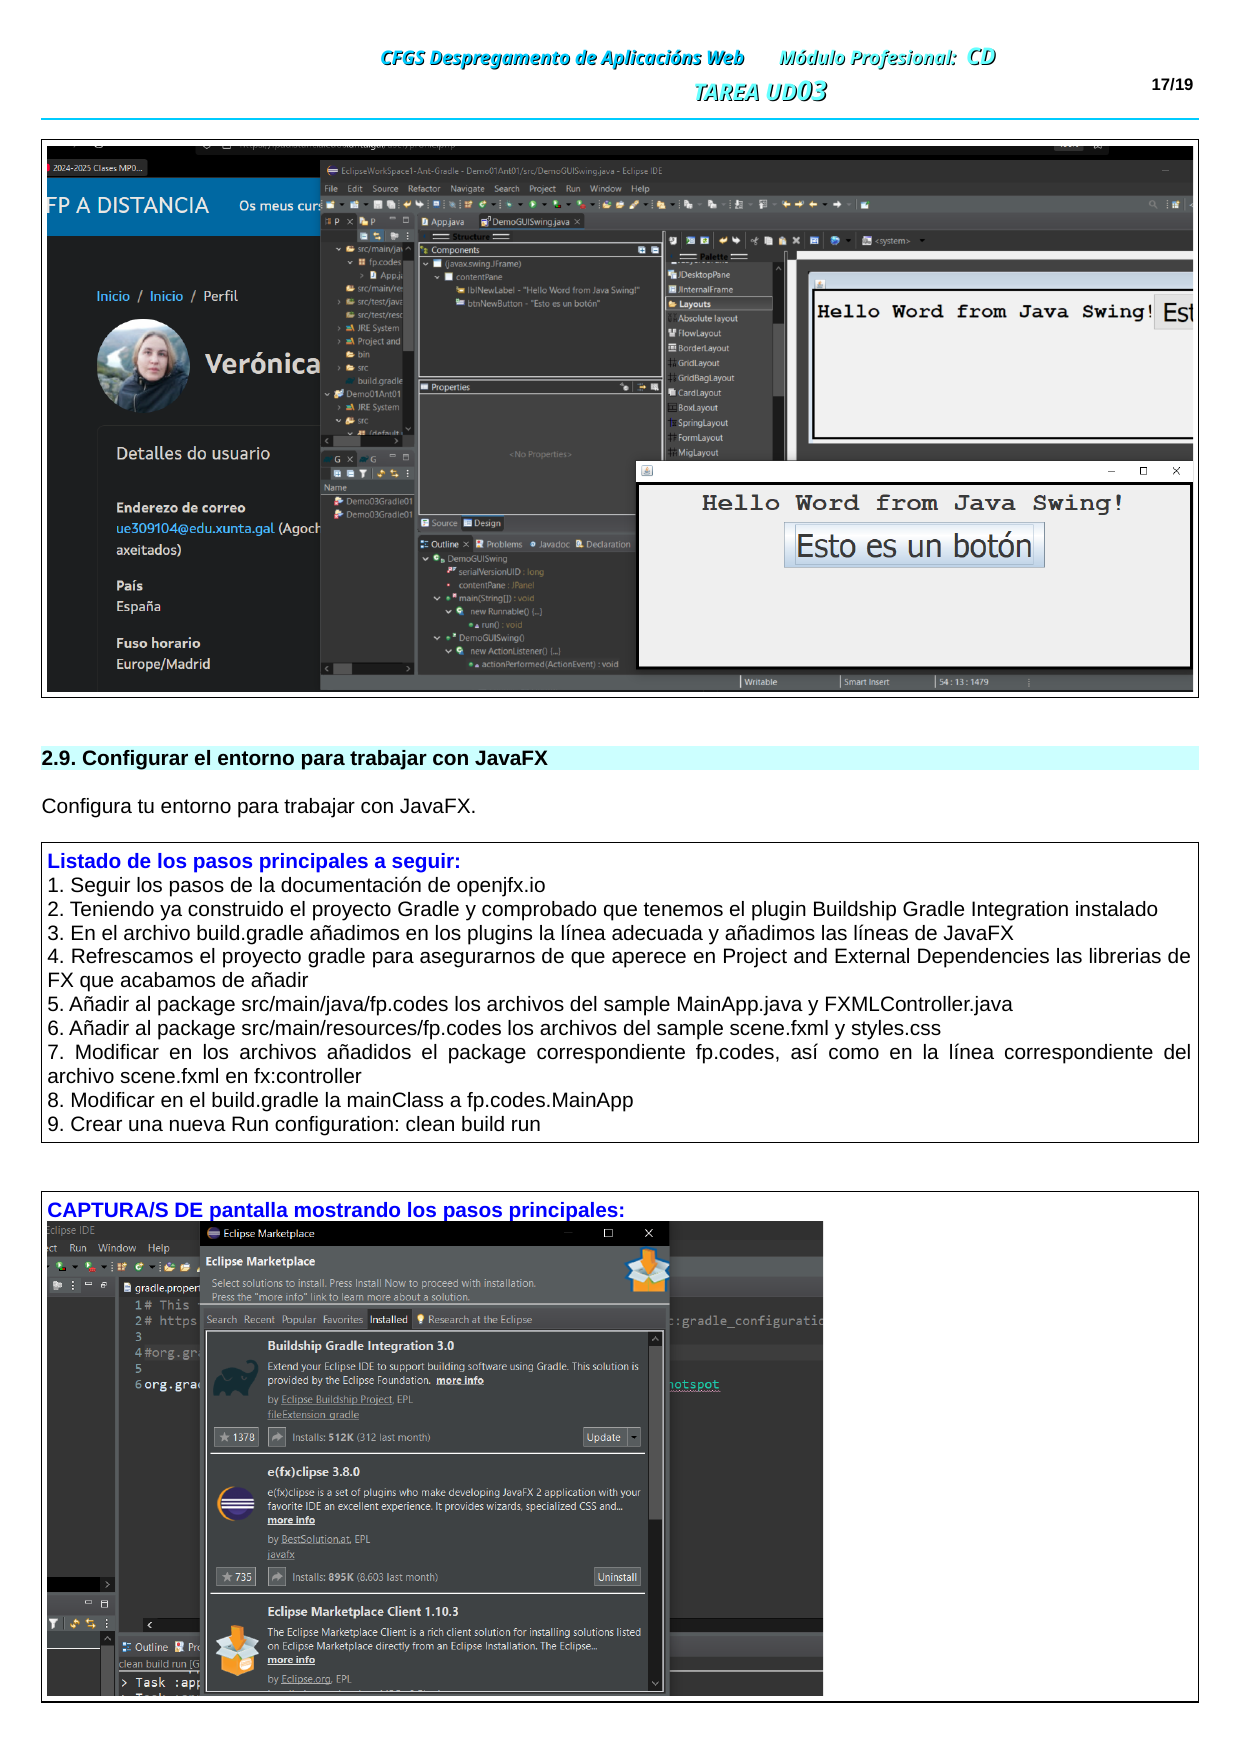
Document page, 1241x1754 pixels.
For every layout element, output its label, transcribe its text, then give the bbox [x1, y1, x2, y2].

text Configura tu entorno para trabajar con JavaFX. [41, 794, 1199, 818]
table_header [42, 140, 1198, 697]
text 2.9. Configurar el entorno para trabajar con JavaFX [41, 746, 1199, 770]
picture [47, 1221, 824, 1696]
table_header Listado de los pasos principales a seguir: 1. Seguir los pasos de la documentación de openjfx.io 2. Teniendo ya construido el proyecto Gradle y comprobado que tenemos el plugin Buildship Gradle Integration instalado 3. En el archivo build.gradle añadimos en los plugins la línea adecuada y añadimos las líneas de JavaFX 4. Refrescamos el proyecto gradle para asegurarnos de que aperece en Project and External Dependencies las librerias de FX que acabamos de añadir 5. Añadir al package src/main/java/fp.codes los archivos del sample MainApp.java y FXMLController.java 6. Añadir al package src/main/resources/fp.codes los archivos del sample scene.fxml y styles.css 7. Modificar en los archivos añadidos el package correspondiente fp.codes, así como en la línea correspondiente del archivo scene.fxml en fx:controller 8. Modificar en el build.gradle la mainClass a fp.codes.MainApp 9. Crear una nueva Run configuration: clean build run [42, 843, 1198, 1142]
picture [47, 146, 1194, 692]
table_header CAPTURA/S DE pantalla mostrando los pasos principales: [42, 1192, 1198, 1701]
